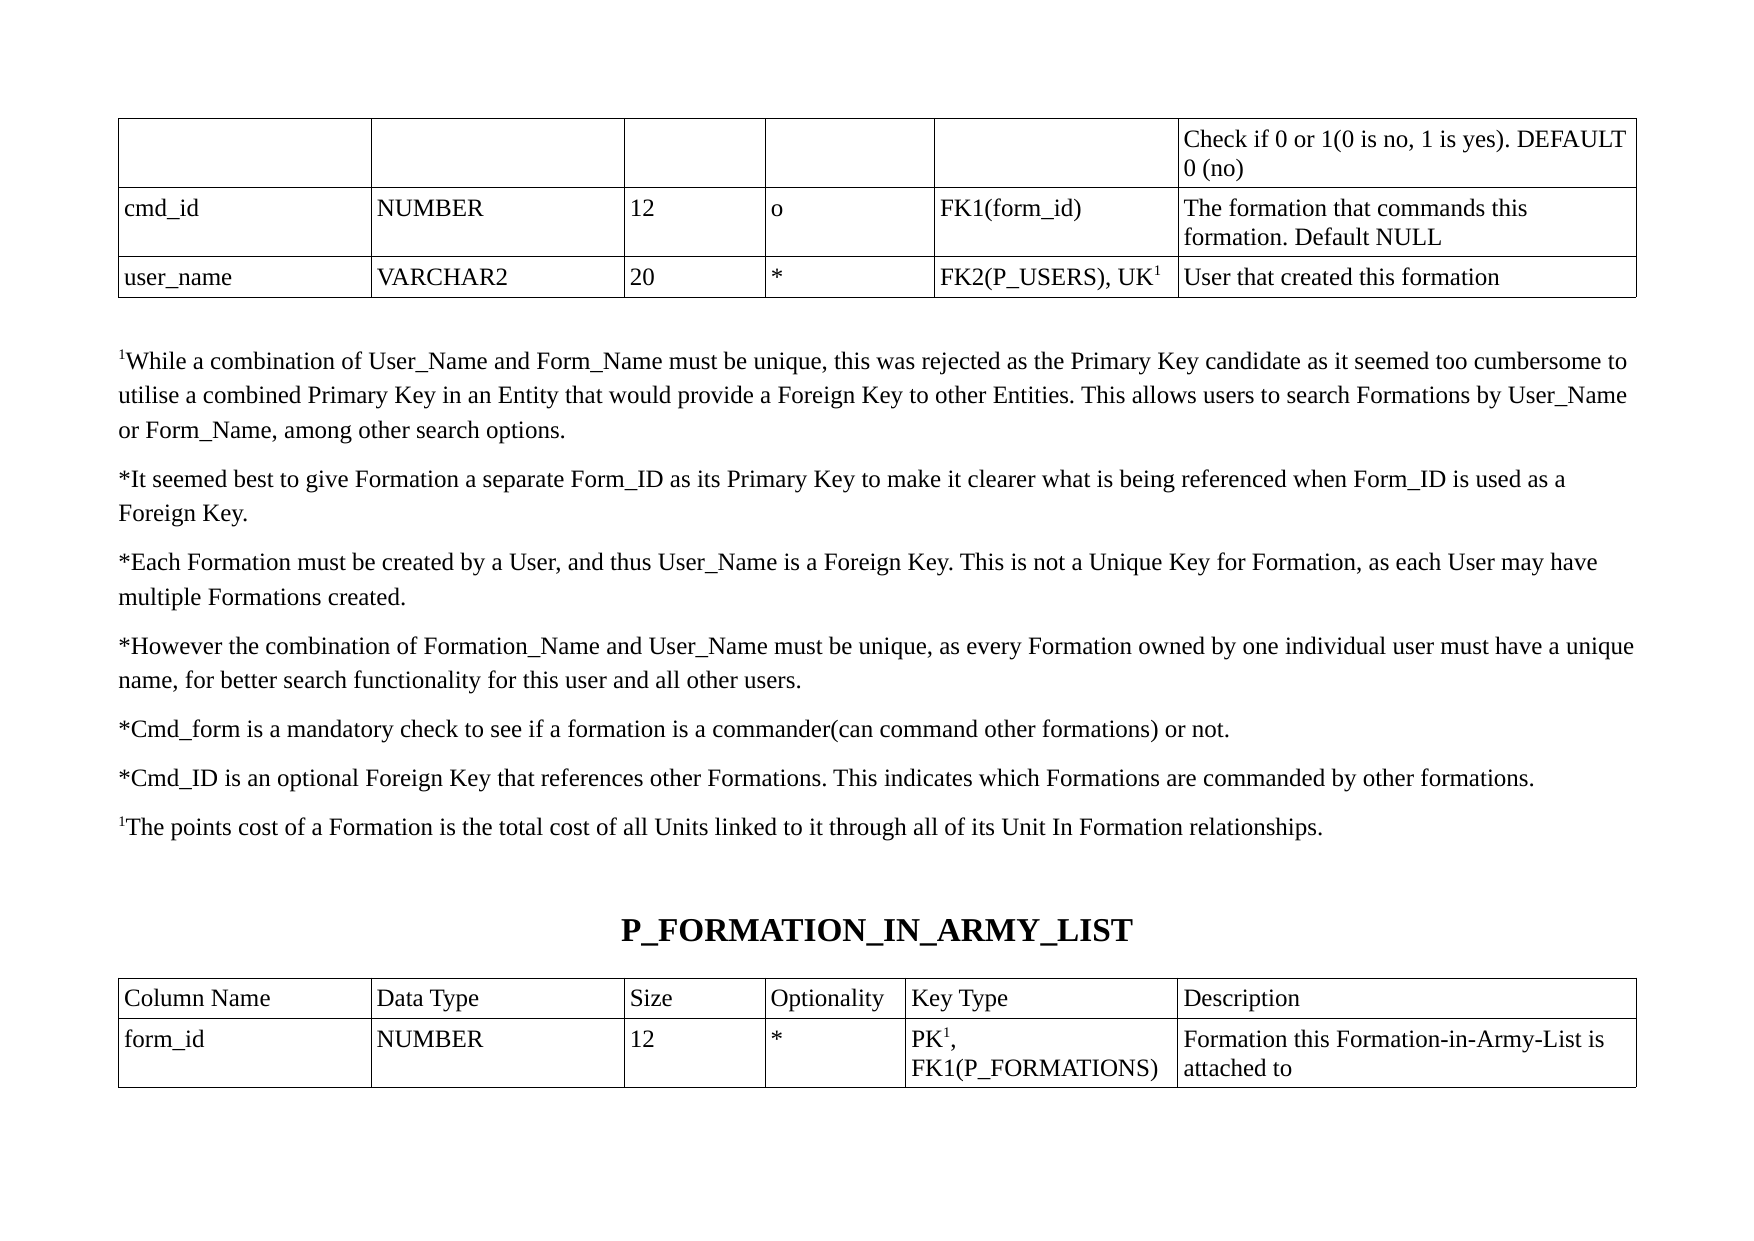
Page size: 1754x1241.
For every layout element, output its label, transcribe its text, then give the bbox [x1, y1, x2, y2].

text 1The points cost of a Formation is the total cost of all Units linked to it through all of its Unit In Formation relationships. [118, 812, 1636, 841]
table_cell * [766, 1019, 905, 1087]
table_cell [935, 119, 1178, 187]
table_cell cmd_id [119, 188, 371, 256]
table_cell user_name [119, 257, 371, 297]
table_cell o [766, 188, 934, 256]
table_cell 20 [625, 257, 765, 297]
table_header Column Name [119, 979, 371, 1018]
table_cell PK1, FK1(P_FORMATIONS) [906, 1019, 1177, 1087]
table_cell User that created this formation [1179, 257, 1636, 297]
text *However the combination of Formation_Name and User_Name must be unique, as every Formation owned by one individual user must have a unique name, for better search functionality for this user and all other users. [118, 631, 1636, 694]
table_cell * [766, 257, 934, 297]
text 1While a combination of User_Name and Form_Name must be unique, this was rejected as the Primary Key candidate as it seemed too cumbersome to utilise a combined Primary Key in an Entity that would provide a Foreign Key to other Entities. This allows users to search Formations by User_Name or Form_Name, among other search options. [118, 346, 1636, 443]
table_header Optionality [766, 979, 905, 1018]
table_cell [766, 119, 934, 187]
table_cell [372, 119, 624, 187]
table_header Data Type [372, 979, 624, 1018]
table_cell NUMBER [372, 188, 624, 256]
table_header Description [1178, 979, 1636, 1018]
text *It seemed best to give Formation a separate Form_ID as its Primary Key to make it clearer what is being referenced when Form_ID is used as a Foreign Key. [118, 464, 1636, 527]
text *Cmd_form is a mandatory check to see if a formation is a commander(can command other formations) or not. [118, 714, 1636, 743]
table_cell 12 [625, 1019, 765, 1087]
text *Cmd_ID is an optional Foreign Key that references other Formations. This indicates which Formations are commanded by other formations. [118, 763, 1636, 792]
table_cell FK1(form_id) [935, 188, 1178, 256]
table_cell [119, 119, 371, 187]
table_cell form_id [119, 1019, 371, 1087]
text P_FORMATION_IN_ARMY_LIST [118, 911, 1636, 949]
table_cell Formation this Formation-in-Army-List is attached to [1178, 1019, 1636, 1087]
table_header Size [625, 979, 765, 1018]
table_cell FK2(P_USERS), UK1 [935, 257, 1178, 297]
table_header Key Type [906, 979, 1177, 1018]
table_cell Check if 0 or 1(0 is no, 1 is yes). DEFAULT 0 (no) [1179, 119, 1636, 187]
table_cell [625, 119, 765, 187]
table_cell NUMBER [372, 1019, 624, 1087]
text *Each Formation must be created by a User, and thus User_Name is a Foreign Key. This is not a Unique Key for Formation, as each User may have multiple Formations created. [118, 547, 1636, 611]
table_cell The formation that commands this formation. Default NULL [1179, 188, 1636, 256]
table_cell 12 [625, 188, 765, 256]
table_cell VARCHAR2 [372, 257, 624, 297]
